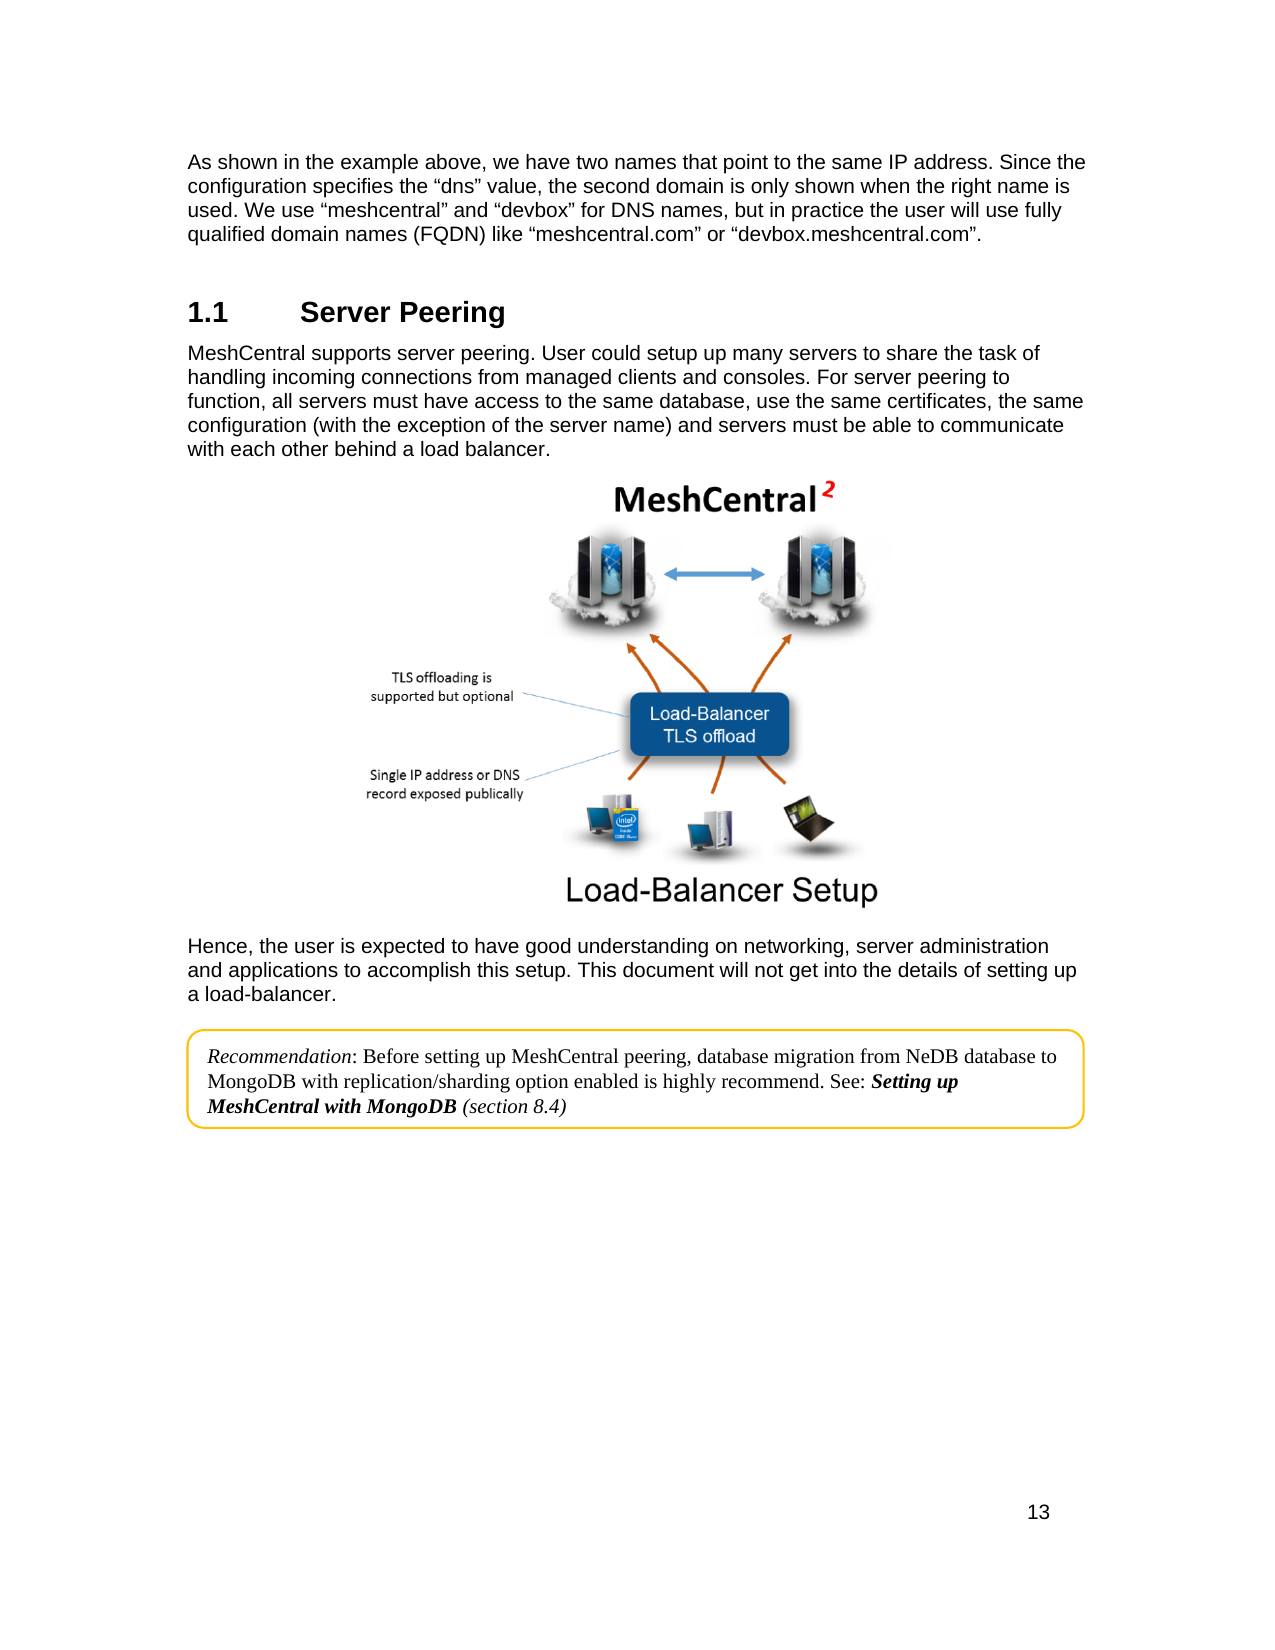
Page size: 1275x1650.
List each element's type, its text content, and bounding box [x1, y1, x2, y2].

text MeshCentral supports server peering. User could setup up many servers to share the task of handling incoming connections from managed clients and consoles. For server peering to function, all servers must have access to the same database, use the same certificates, the same configuration (with the exception of the server name) and servers must be able to communicate with each other behind a load balancer. [187, 341, 1087, 461]
text As shown in the example above, we have two names that point to the same IP address. Since the configuration specifies the “dns” value, the second domain is only shown when the right name is used. We use “meshcentral” and “devbox” for DNS names, but in practice the user will use fully qualified domain names (FQDN) like “meshcentral.com” or “devbox.meshcentral.com”. [187, 150, 1087, 246]
subtitle Server Peering [187, 295, 1087, 328]
text Hence, the user is expected to have good understanding on networking, server administration and applications to accomplish this setup. This document will not get into the details of setting up a load-balancer. [187, 934, 1087, 1006]
